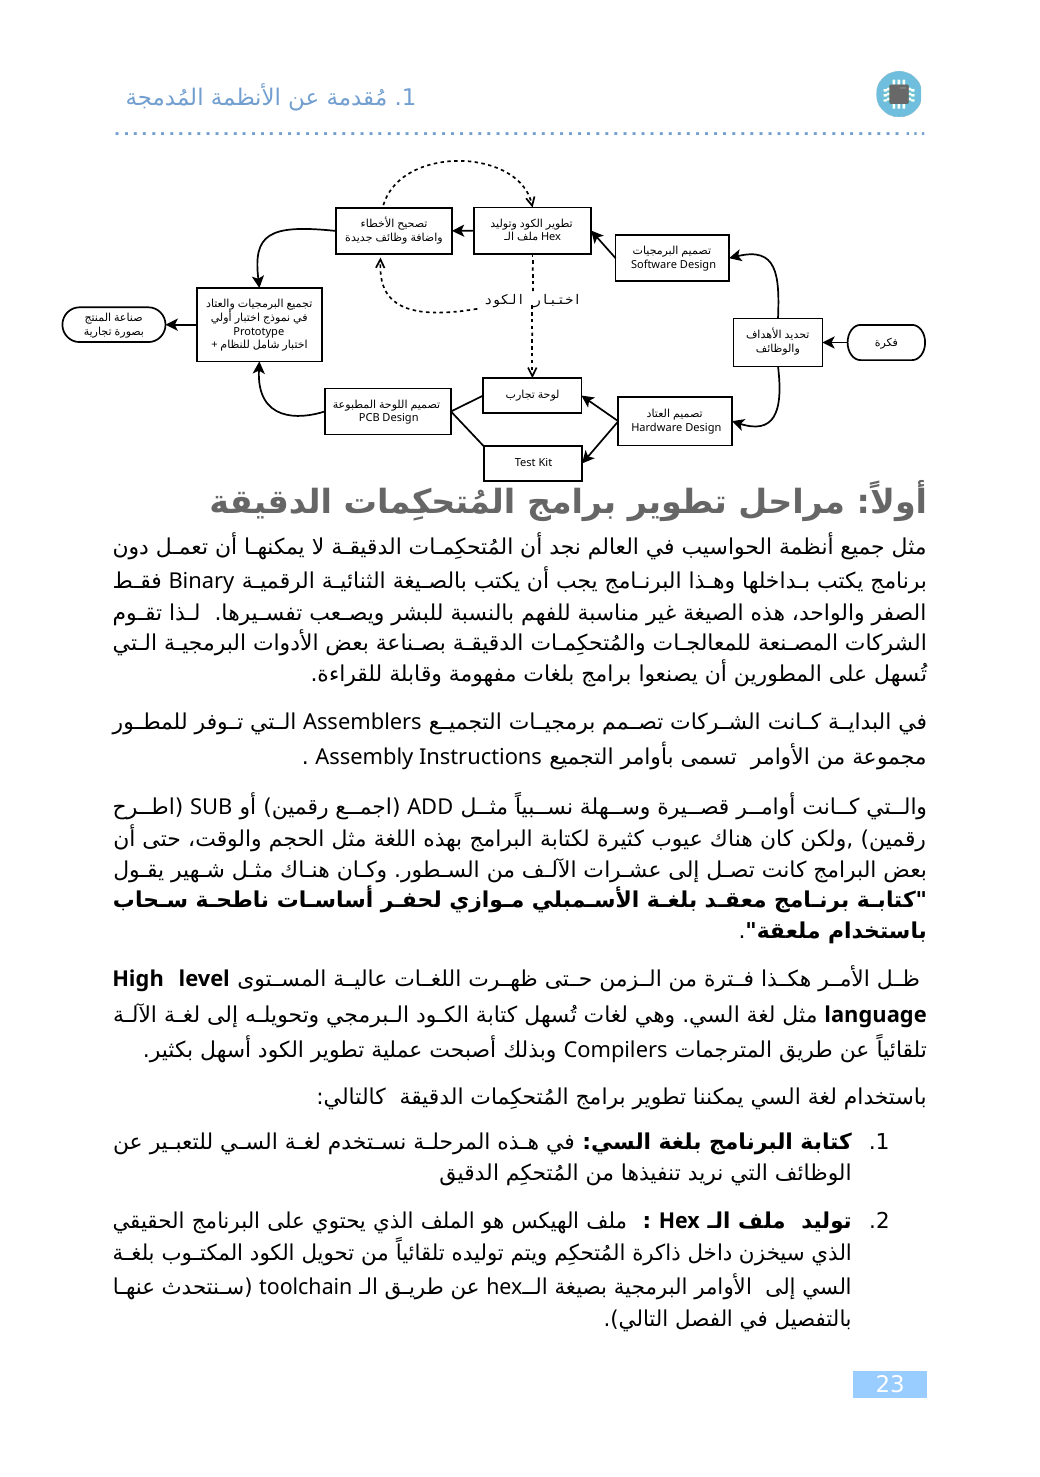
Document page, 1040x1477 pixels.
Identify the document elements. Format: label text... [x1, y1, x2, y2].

list توليد ملف الـ Hex : ملف الهيكس هو الملف الذي يحتوي على البرنامج الحقيقي الذي سيخزن داخل ذاكرة المُتحكِم ويتم توليده تلقائياً من تحويل الكود المكتوب بلغة السي إلى الأوامر البرمجية بصيغة الـhex عن طريق الـ toolchain (سنتحدث عنها بالتفصيل في الفصل التالي). [112, 1205, 889, 1331]
text باستخدام لغة السي يمكننا تطوير برامج المُتحكِمات الدقيقة كالتالي: [112, 1084, 927, 1110]
subtitle أولاً: مراحل تطوير برامج المُتحكِمات الدقيقة [112, 160, 927, 522]
text والتي كانت أوامر قصيرة وسهلة نسبياً مثل ADD (اجمع رقمين) أو SUB (اطرح رقمين) ,ولكن كان هناك عيوب كثيرة لكتابة البرامج بهذه اللغة مثل الحجم والوقت، حتى أن بعض البرامج كانت تصل إلى عشرات الآلف من السطور. وكان هناك مثل شهير يقول "كتابة برنامج معقد بلغة اﻷسمبلي موازي لحفر أساسات ناطحة سحاب باستخدام ملعقة". [112, 791, 927, 943]
text مثل جميع أنظمة الحواسيب في العالم نجد أن المُتحكِمات الدقيقة لا يمكنها أن تعمل دون برنامج يكتب بداخلها وهذا البرنامج يجب أن يكتب بالصيغة الثنائية الرقمية Binary فقط الصفر والواحد، هذه الصيغة غير مناسبة للفهم بالنسبة للبشر ويصعب تفسيرها. لذا تقوم الشركات المصنعة للمعالجات والمُتحكِمات الدقيقة بصناعة بعض الأدوات البرمجية التي تُسهل على المطورين أن يصنعوا برامج بلغات مفهومة وقابلة للقراءة. [112, 534, 927, 686]
list كتابة البرنامج بلغة السي: في هذه المرحلة نستخدم لغة السي للتعبير عن الوظائف التي نريد تنفيذها من المُتحكِم الدقيق [112, 1129, 889, 1186]
text ظل الأمر هكذا فترة من الزمن حتى ظهرت اللغات عالية المستوى High level language مثل لغة السي. وهي لغات تُسهل كتابة الكود البرمجي وتحويله إلى لغة الآلة تلقائياً عن طريق المترجمات Compilers وبذلك أصبحت عملية تطوير الكود أسهل بكثير. [112, 963, 927, 1064]
picture [876, 71, 922, 117]
text في البداية كانت الشركات تصمم برمجيات التجميع Assemblers التي توفر للمطور مجموعة من الأوامر تسمى بأوامر التجميع Assembly Instructions . [112, 706, 927, 771]
